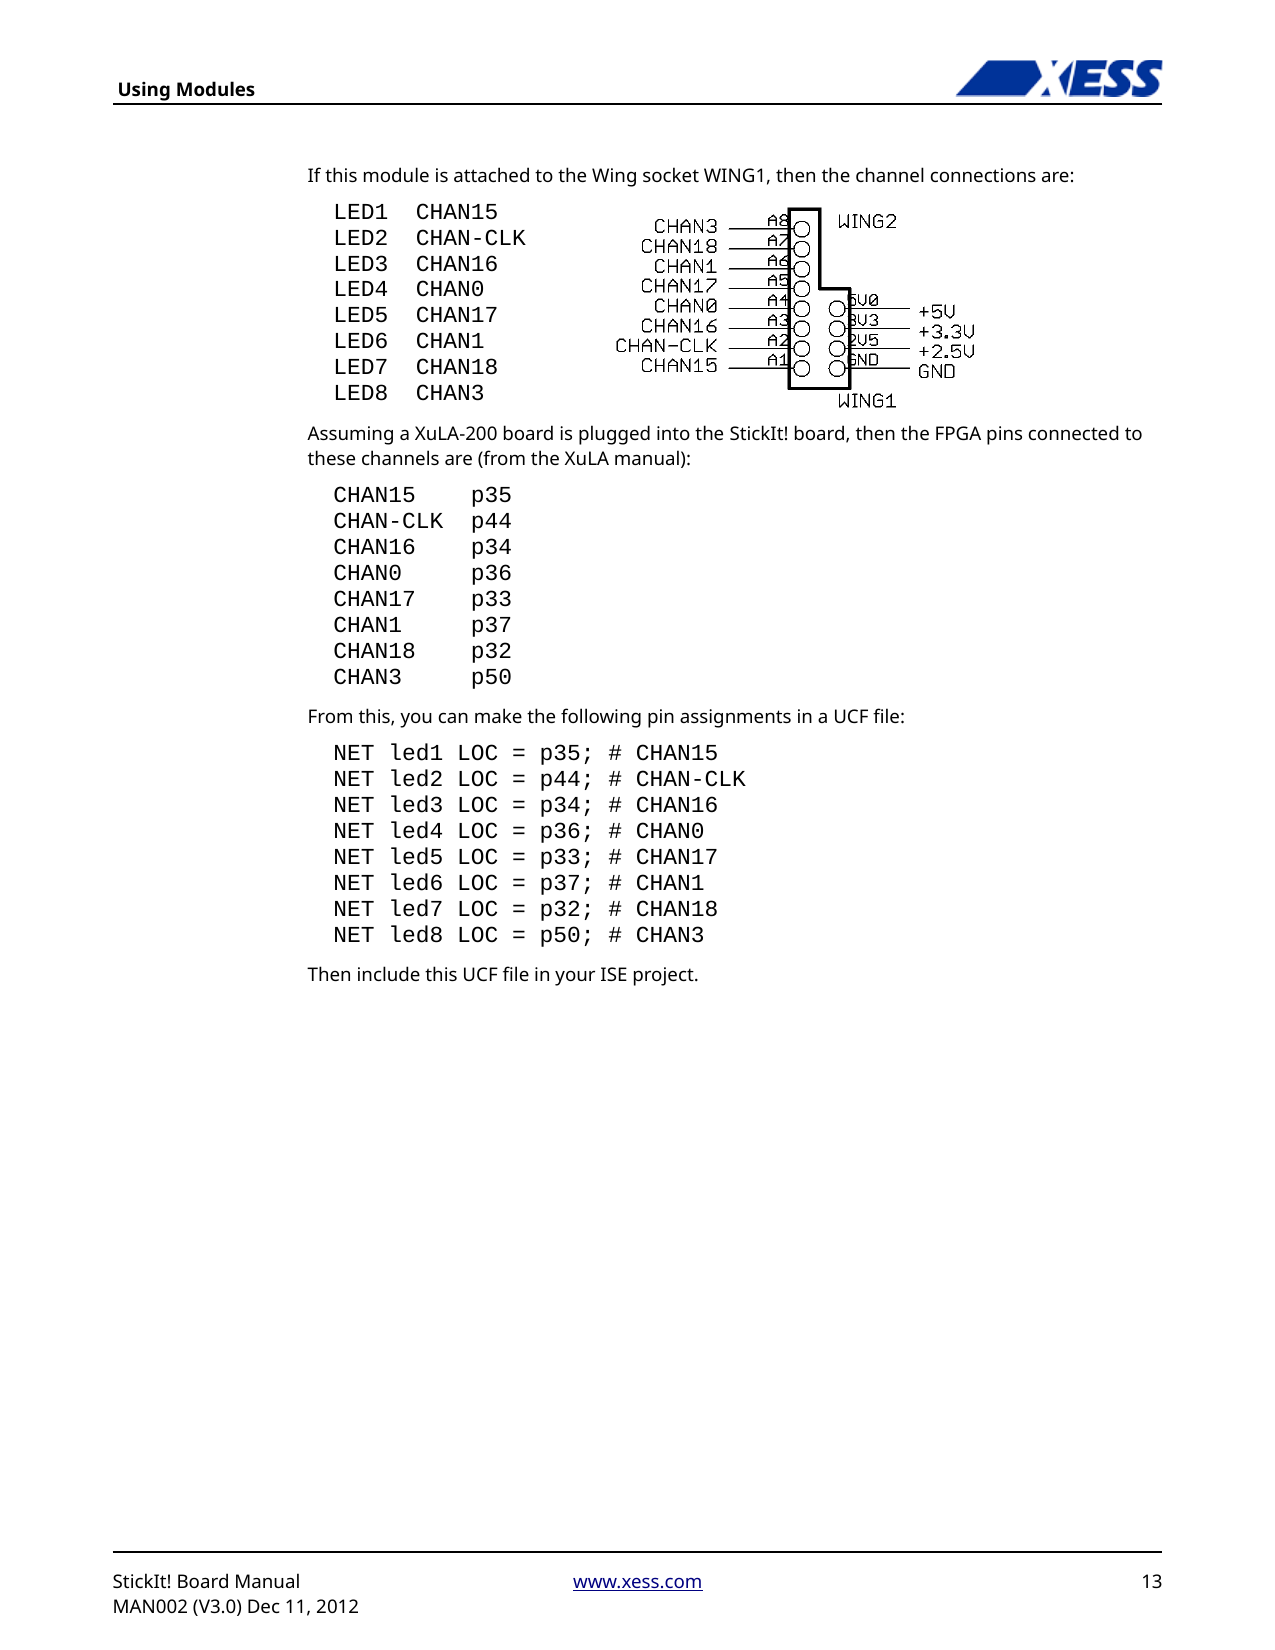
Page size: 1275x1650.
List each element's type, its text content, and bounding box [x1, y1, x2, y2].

text LED1 CHAN15 LED2 CHAN-CLK LED3 CHAN16 LED4 CHAN0 LED5 CHAN17 LED6 CHAN1 LED7 CHAN18 LED8 CHAN3 [333, 200, 1162, 407]
text CHAN15 p35 CHAN-CLK p44 CHAN16 p34 CHAN0 p36 CHAN17 p33 CHAN1 p37 CHAN18 p32 CHAN3 p50 [333, 483, 1162, 691]
picture [607, 206, 984, 423]
text NET led1 LOC = p35; # CHAN15 NET led2 LOC = p44; # CHAN-CLK NET led3 LOC = p34; # CHAN16 NET led4 LOC = p36; # CHAN0 NET led5 LOC = p33; # CHAN17 NET led6 LOC = p37; # CHAN1 NET led7 LOC = p32; # CHAN18 NET led8 LOC = p50; # CHAN3 [333, 742, 1162, 949]
text From this, you can make the following pin assignments in a UCF file: [307, 703, 1162, 729]
text Assuming a XuLA-200 board is plugged into the StickIt! board, then the FPGA pins connected to these channels are (from the XuLA manual): [307, 420, 1162, 471]
text If this module is attached to the Wing socket WING1, then the channel connections are: [307, 162, 1162, 187]
picture [955, 60, 1163, 97]
text Then include this UCF file in your ISE project. [307, 962, 1162, 987]
